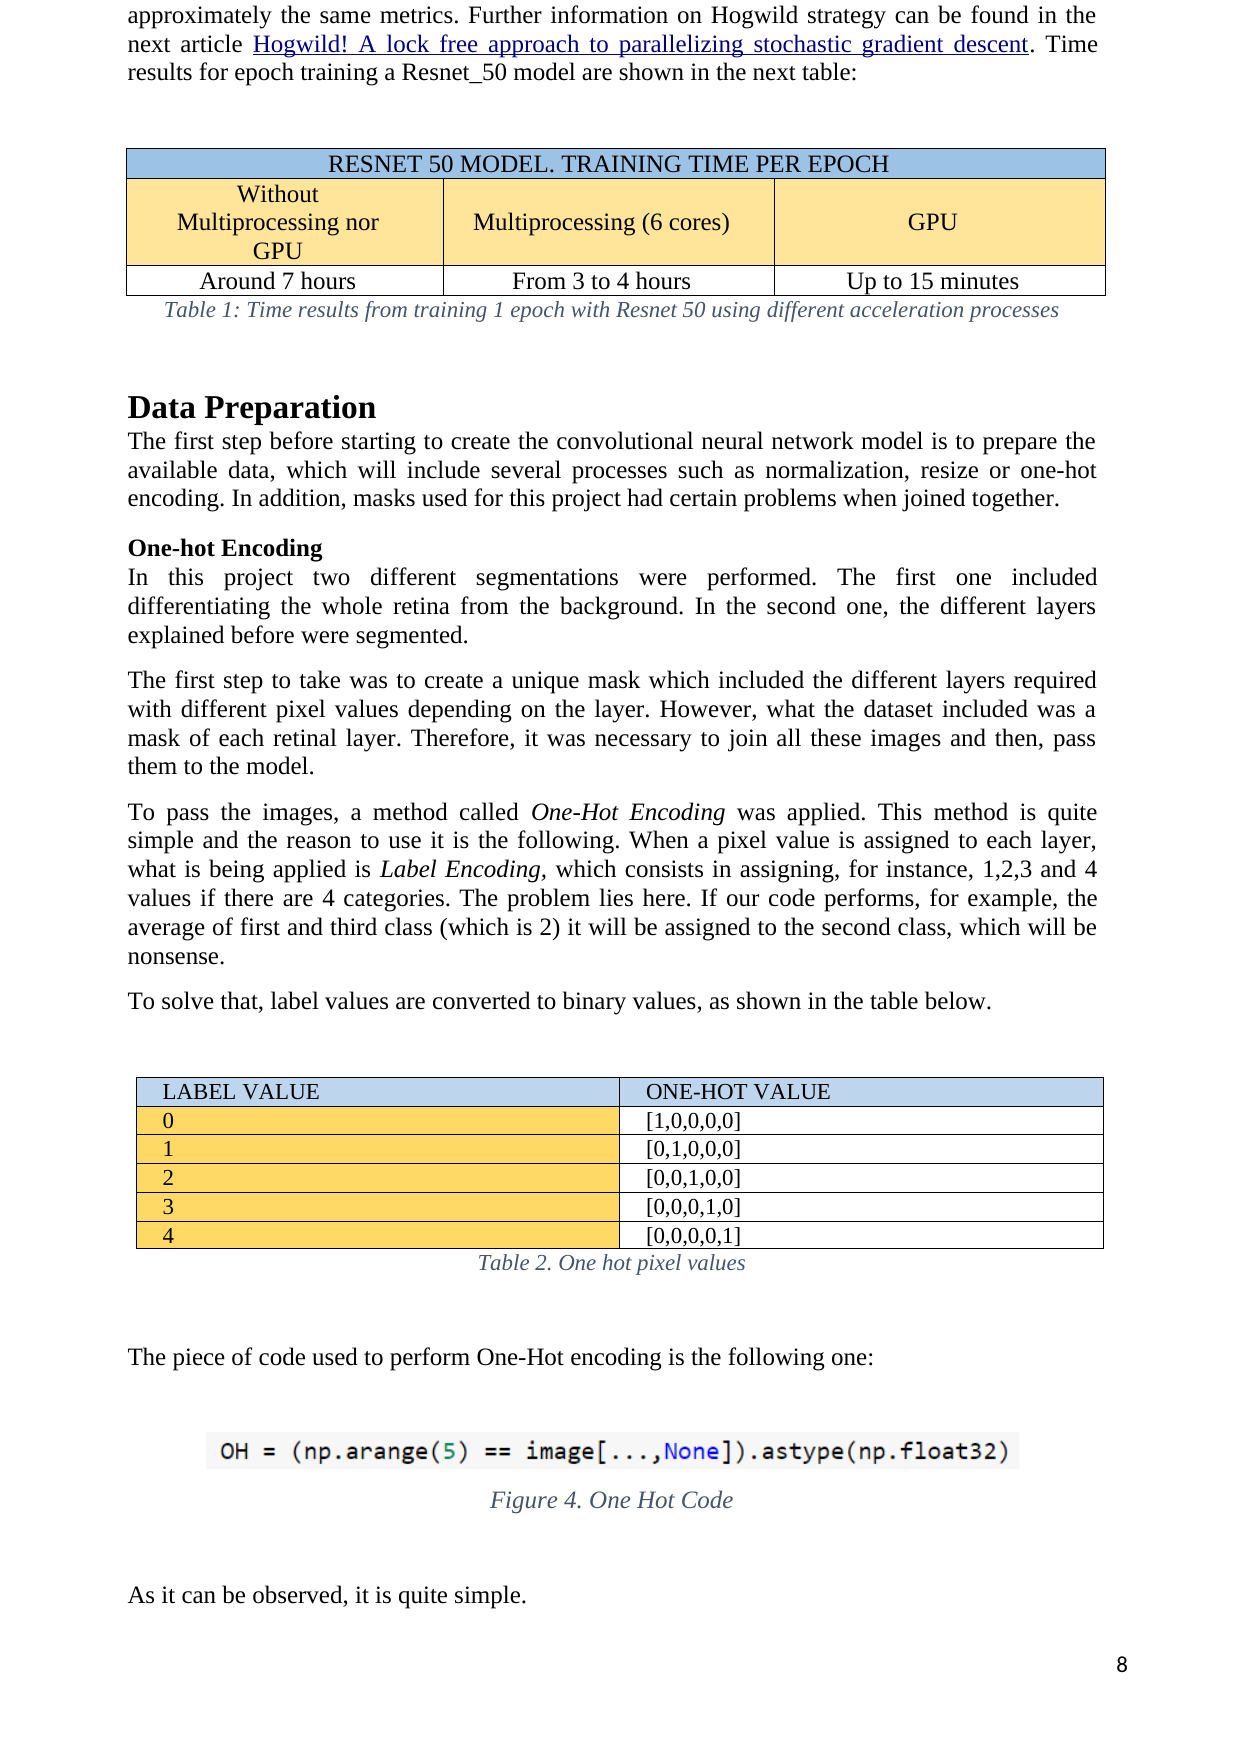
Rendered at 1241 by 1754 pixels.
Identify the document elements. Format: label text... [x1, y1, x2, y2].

table_cell [0,0,1,0,0] [620, 1164, 1103, 1192]
table_cell [1,0,0,0,0] [620, 1107, 1103, 1134]
subtitle One-hot Encoding [127, 533, 1098, 562]
table_cell Around 7 hours [127, 266, 443, 295]
table_cell GPU [775, 179, 1105, 265]
table_cell 2 [137, 1164, 619, 1192]
text As it can be observed, it is quite simple. [127, 1580, 1098, 1609]
table_cell 3 [137, 1193, 619, 1221]
table_cell 0 [137, 1107, 619, 1134]
table_cell 1 [137, 1135, 619, 1163]
table_cell [0,1,0,0,0] [620, 1135, 1103, 1163]
text The piece of code used to perform One-Hot encoding is the following one: [127, 1342, 1098, 1371]
table_header RESNET 50 MODEL. TRAINING TIME PER EPOCH [127, 149, 1105, 178]
table_cell Up to 15 minutes [775, 266, 1105, 295]
text approximately the same metrics. Further information on Hogwild strategy can be found in the next article Hogwild! A lock free approach to parallelizing stochastic gradient descent. Time results for epoch training a Resnet_50 model are shown in the next table: [127, 0, 1098, 86]
table_header ONE-HOT VALUE [620, 1078, 1103, 1106]
text Table 2. One hot pixel values [127, 1249, 1098, 1276]
text To pass the images, a method called One-Hot Encoding was applied. This method is quite simple and the reason to use it is the following. When a pixel value is assigned to each layer, what is being applied is Label Encoding, which consists in assigning, for instance, 1,2,3 and 4 values if there are 4 categories. The problem lies here. If our code performs, for example, the average of first and third class (which is 2) it will be assigned to the second class, which will be nonsense. [127, 797, 1098, 970]
table_cell [0,0,0,1,0] [620, 1193, 1103, 1221]
text The first step to take was to create a unique mask which included the different layers required with different pixel values depending on the layer. However, what the dataset included was a mask of each retinal layer. Therefore, it was necessary to join all these images and then, pass them to the model. [127, 665, 1098, 780]
table_header LABEL VALUE [137, 1078, 619, 1106]
text In this project two different segmentations were performed. The first one included differentiating the whole retina from the background. In the second one, the different layers explained before were segmented. [127, 562, 1098, 648]
text To solve that, label values are converted to binary values, as shown in the table below. [127, 986, 1098, 1015]
text Figure 4. One Hot Code [127, 1485, 1098, 1514]
table_cell From 3 to 4 hours [444, 266, 774, 295]
text Table 1: Time results from training 1 epoch with Resnet 50 using different acceleration processes [127, 296, 1098, 322]
table_cell Without Multiprocessing nor GPU [127, 179, 443, 265]
table_cell [0,0,0,0,1] [620, 1222, 1103, 1248]
text The first step before starting to create the convolutional neural network model is to prepare the available data, which will include several processes such as normalization, resize or one-hot encoding. In addition, masks used for this project had certain problems when joined together. [127, 426, 1098, 512]
table_cell Multiprocessing (6 cores) [444, 179, 774, 265]
table_cell 4 [137, 1222, 619, 1248]
subtitle Data Preparation [127, 387, 1098, 425]
